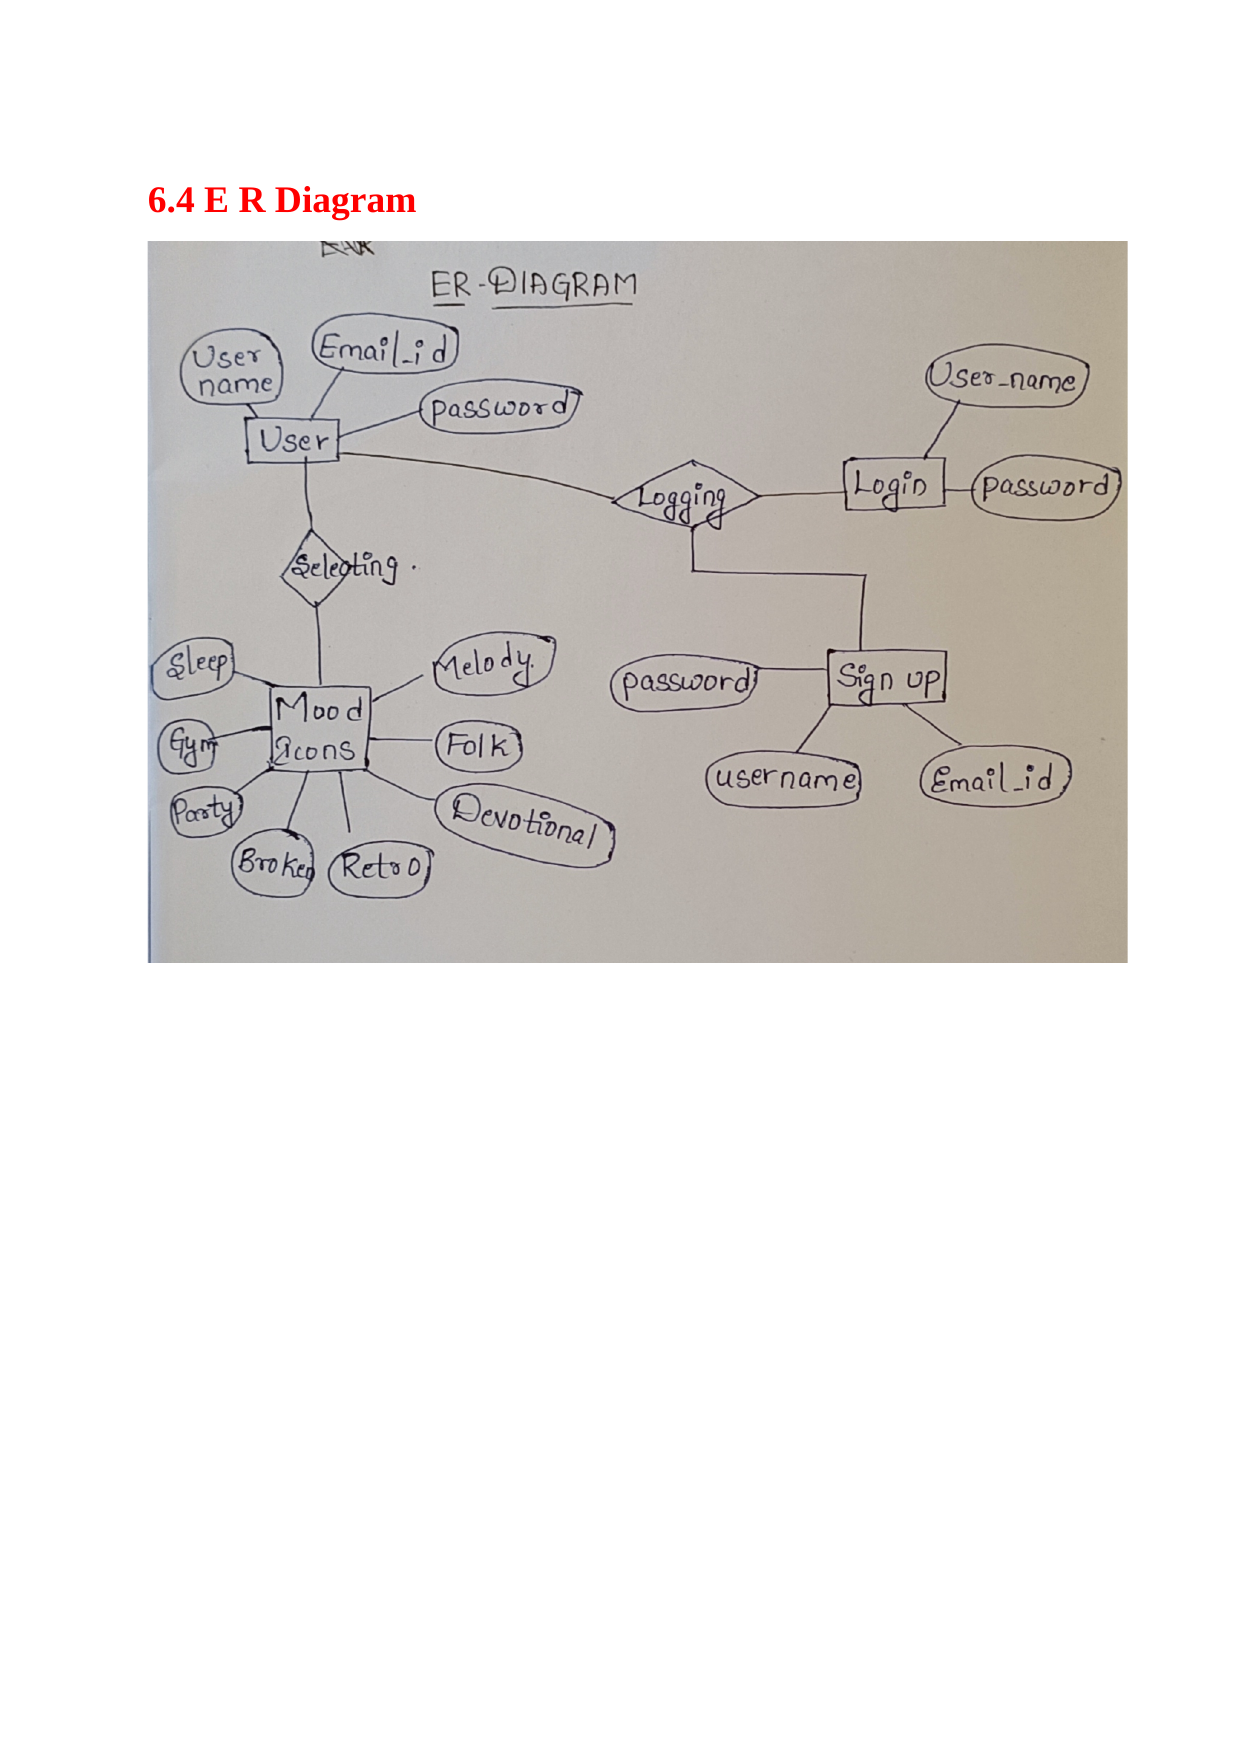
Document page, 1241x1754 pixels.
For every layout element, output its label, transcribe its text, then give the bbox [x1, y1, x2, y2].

text 6.4 E R Diagram [148, 177, 1128, 220]
picture [147, 241, 1128, 963]
